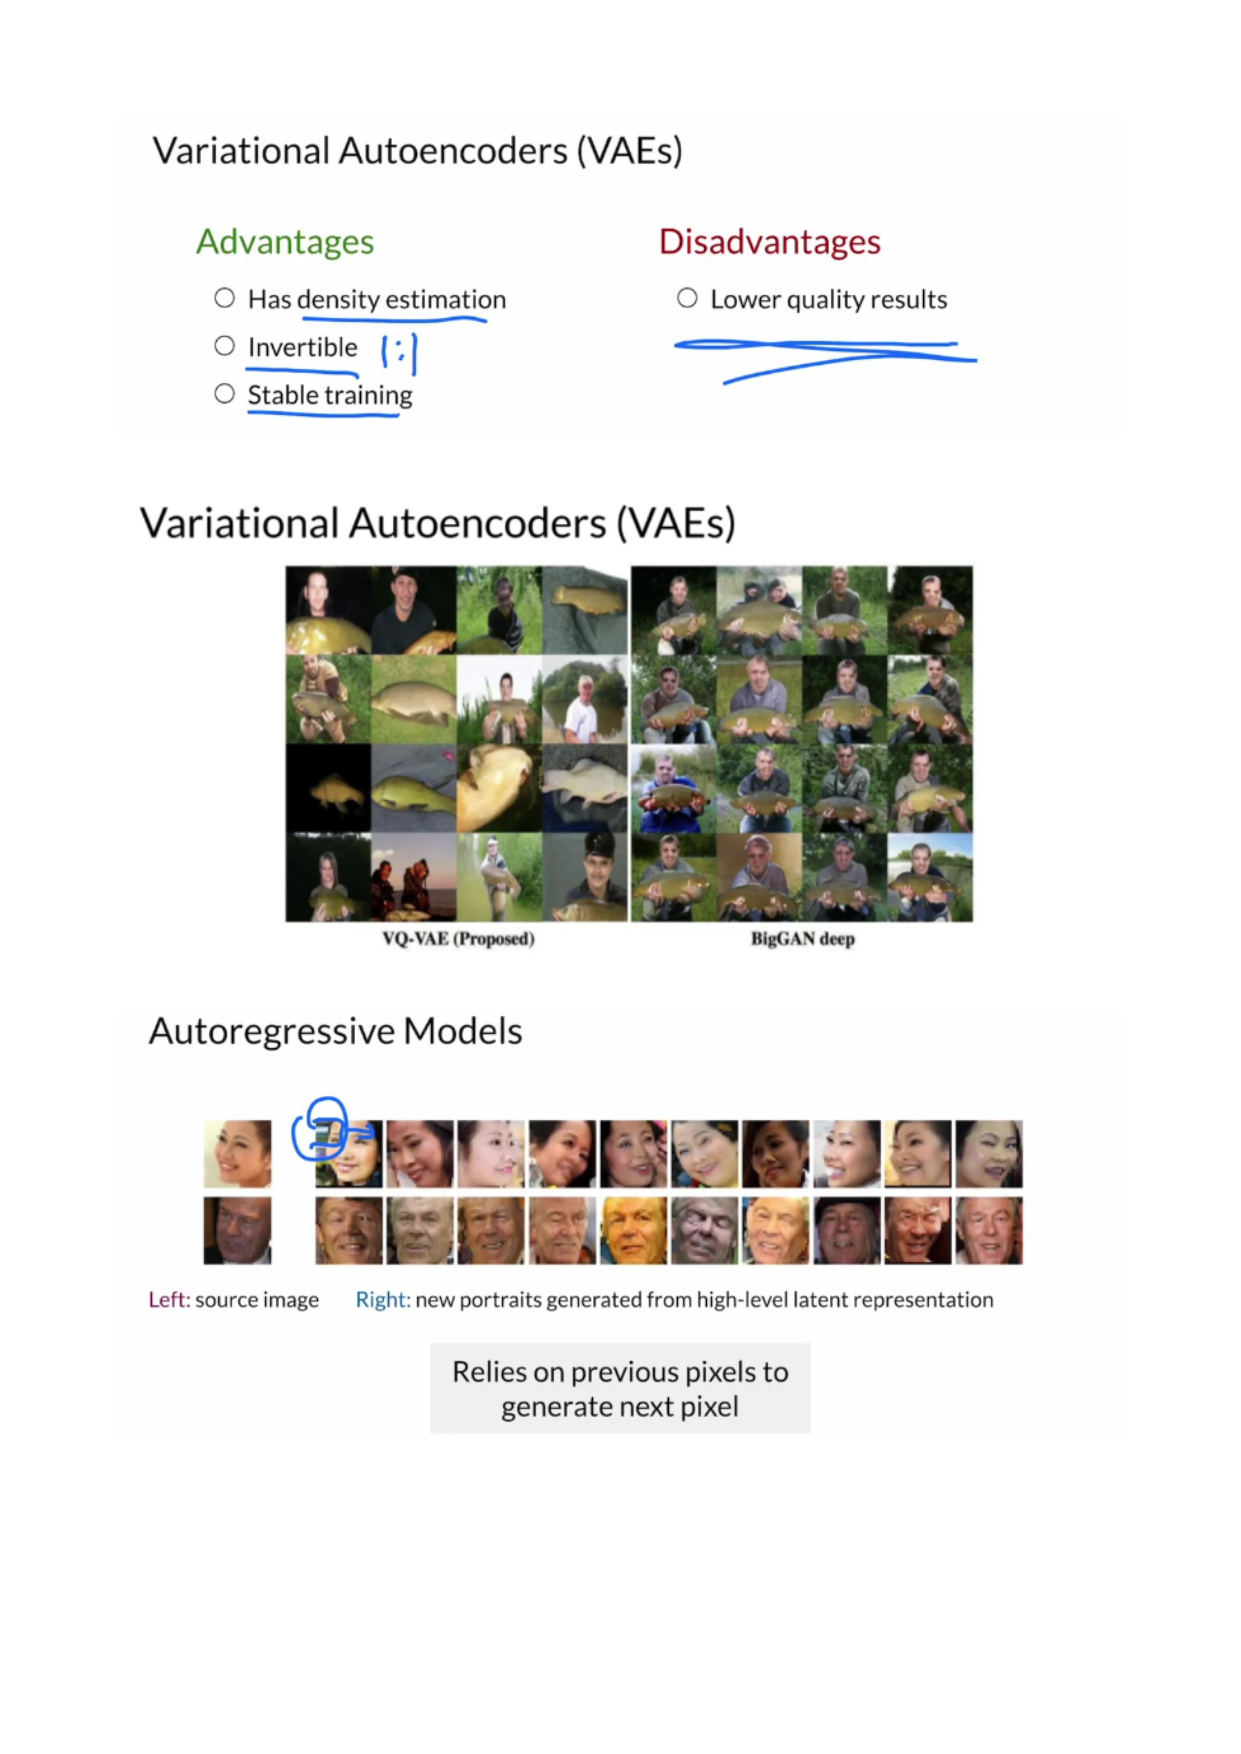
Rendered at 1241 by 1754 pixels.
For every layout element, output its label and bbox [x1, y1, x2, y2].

picture [118, 118, 1123, 438]
picture [118, 1010, 1123, 1441]
picture [118, 495, 1123, 953]
